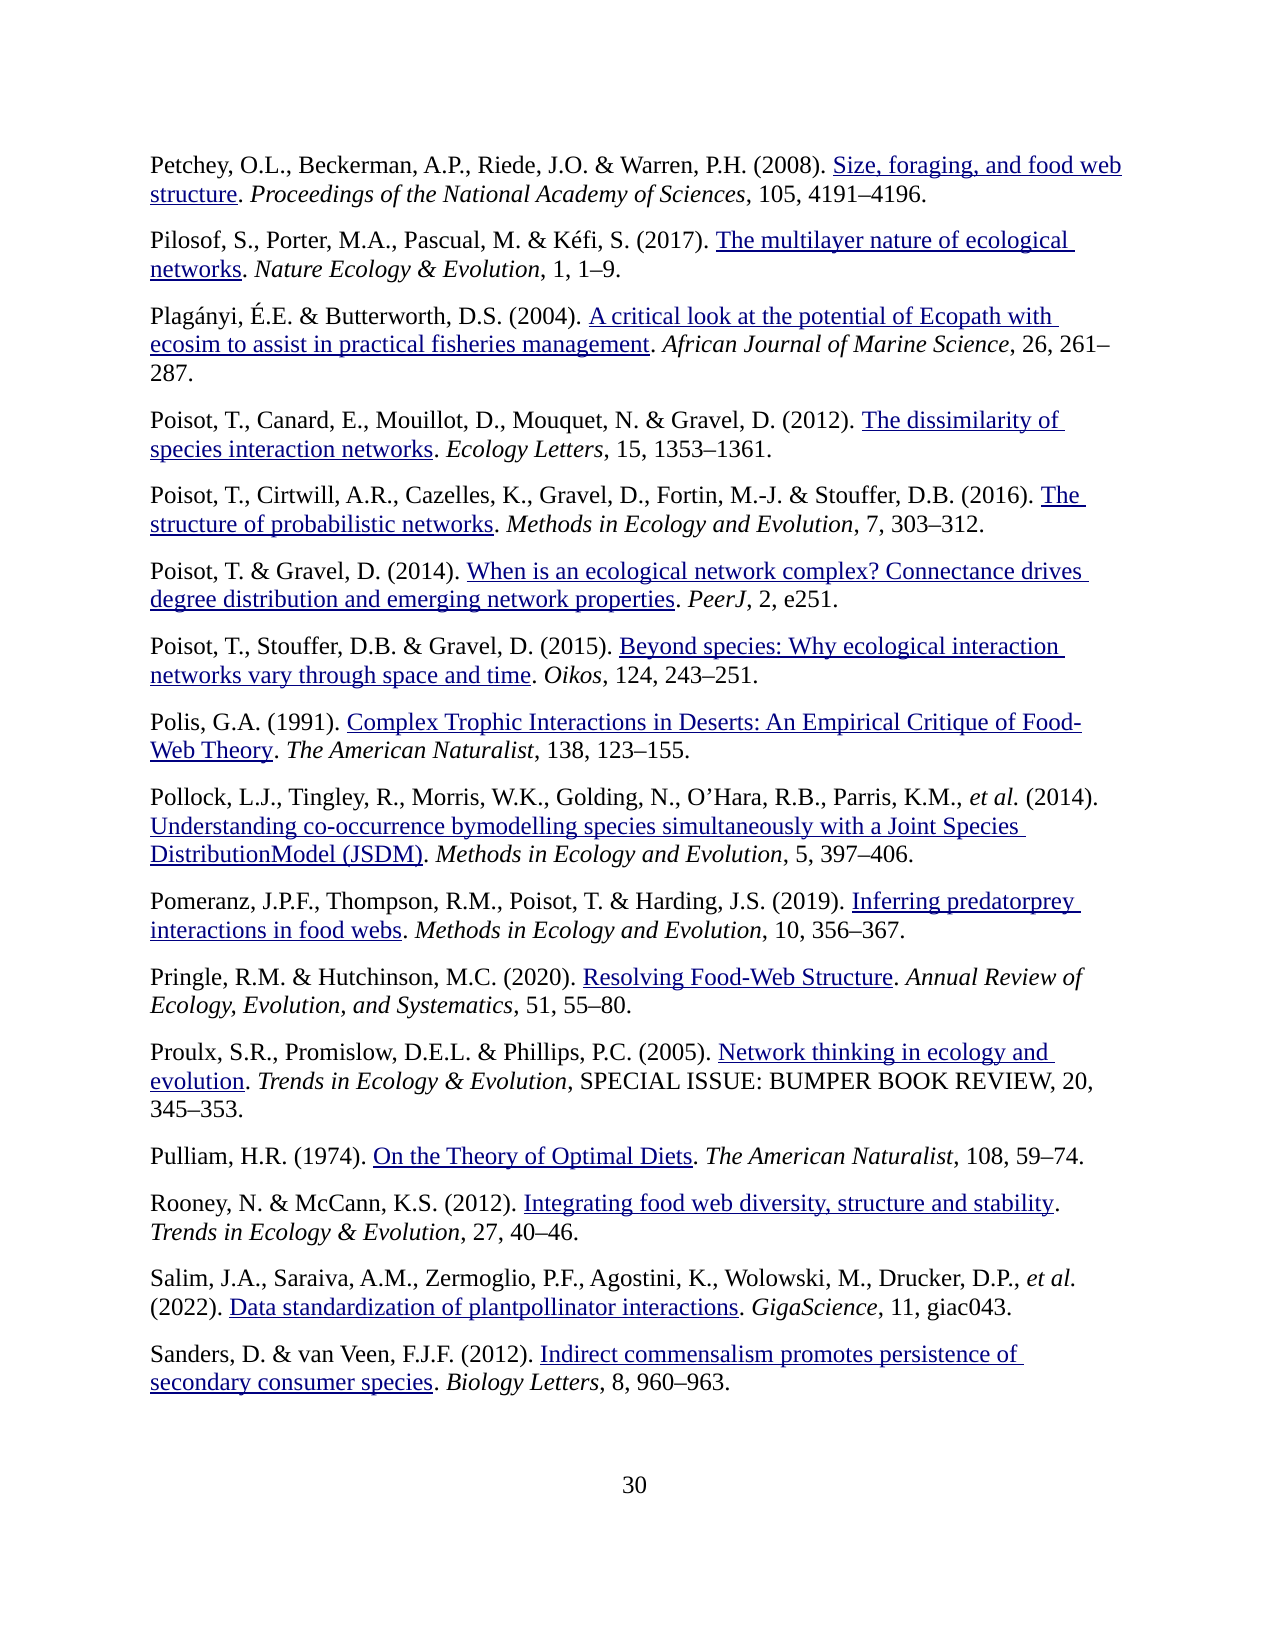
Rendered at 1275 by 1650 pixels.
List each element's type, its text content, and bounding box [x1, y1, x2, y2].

text Pulliam, H.R. (1974). On the Theory of Optimal Diets. The American Naturalist, 108, 59–74. [150, 1141, 1125, 1170]
text Poisot, T. & Gravel, D. (2014). When is an ecological network complex? Connectance drives degree distribution and emerging network properties. PeerJ, 2, e251. [150, 556, 1125, 613]
text Rooney, N. & McCann, K.S. (2012). Integrating food web diversity, structure and stability. Trends in Ecology & Evolution, 27, 40–46. [150, 1188, 1125, 1245]
text Poisot, T., Cirtwill, A.R., Cazelles, K., Gravel, D., Fortin, M.-J. & Stouffer, D.B. (2016). The structure of probabilistic networks. Methods in Ecology and Evolution, 7, 303–312. [150, 480, 1125, 538]
text Pollock, L.J., Tingley, R., Morris, W.K., Golding, N., O’Hara, R.B., Parris, K.M., et al. (2014). Understanding co-occurrence bymodelling species simultaneously with a Joint Species DistributionModel (JSDM). Methods in Ecology and Evolution, 5, 397–406. [150, 782, 1125, 868]
text Salim, J.A., Saraiva, A.M., Zermoglio, P.F., Agostini, K., Wolowski, M., Drucker, D.P., et al. (2022). Data standardization of plantpollinator interactions. GigaScience, 11, giac043. [150, 1263, 1125, 1321]
text Plagányi, É.E. & Butterworth, D.S. (2004). A critical look at the potential of Ecopath with ecosim to assist in practical fisheries management. African Journal of Marine Science, 26, 261–287. [150, 301, 1125, 387]
text Polis, G.A. (1991). Complex Trophic Interactions in Deserts: An Empirical Critique of Food-Web Theory. The American Naturalist, 138, 123–155. [150, 707, 1125, 764]
text Pomeranz, J.P.F., Thompson, R.M., Poisot, T. & Harding, J.S. (2019). Inferring predatorprey interactions in food webs. Methods in Ecology and Evolution, 10, 356–367. [150, 886, 1125, 944]
text Poisot, T., Canard, E., Mouillot, D., Mouquet, N. & Gravel, D. (2012). The dissimilarity of species interaction networks. Ecology Letters, 15, 1353–1361. [150, 405, 1125, 462]
text Pilosof, S., Porter, M.A., Pascual, M. & Kéfi, S. (2017). The multilayer nature of ecological networks. Nature Ecology & Evolution, 1, 1–9. [150, 225, 1125, 283]
text Poisot, T., Stouffer, D.B. & Gravel, D. (2015). Beyond species: Why ecological interaction networks vary through space and time. Oikos, 124, 243–251. [150, 631, 1125, 689]
text Pringle, R.M. & Hutchinson, M.C. (2020). Resolving Food-Web Structure. Annual Review of Ecology, Evolution, and Systematics, 51, 55–80. [150, 962, 1125, 1019]
text Proulx, S.R., Promislow, D.E.L. & Phillips, P.C. (2005). Network thinking in ecology and evolution. Trends in Ecology & Evolution, SPECIAL ISSUE: BUMPER BOOK REVIEW, 20, 345–353. [150, 1037, 1125, 1123]
text Sanders, D. & van Veen, F.J.F. (2012). Indirect commensalism promotes persistence of secondary consumer species. Biology Letters, 8, 960–963. [150, 1339, 1125, 1396]
text Petchey, O.L., Beckerman, A.P., Riede, J.O. & Warren, P.H. (2008). Size, foraging, and food web structure. Proceedings of the National Academy of Sciences, 105, 4191–4196. [150, 150, 1125, 207]
